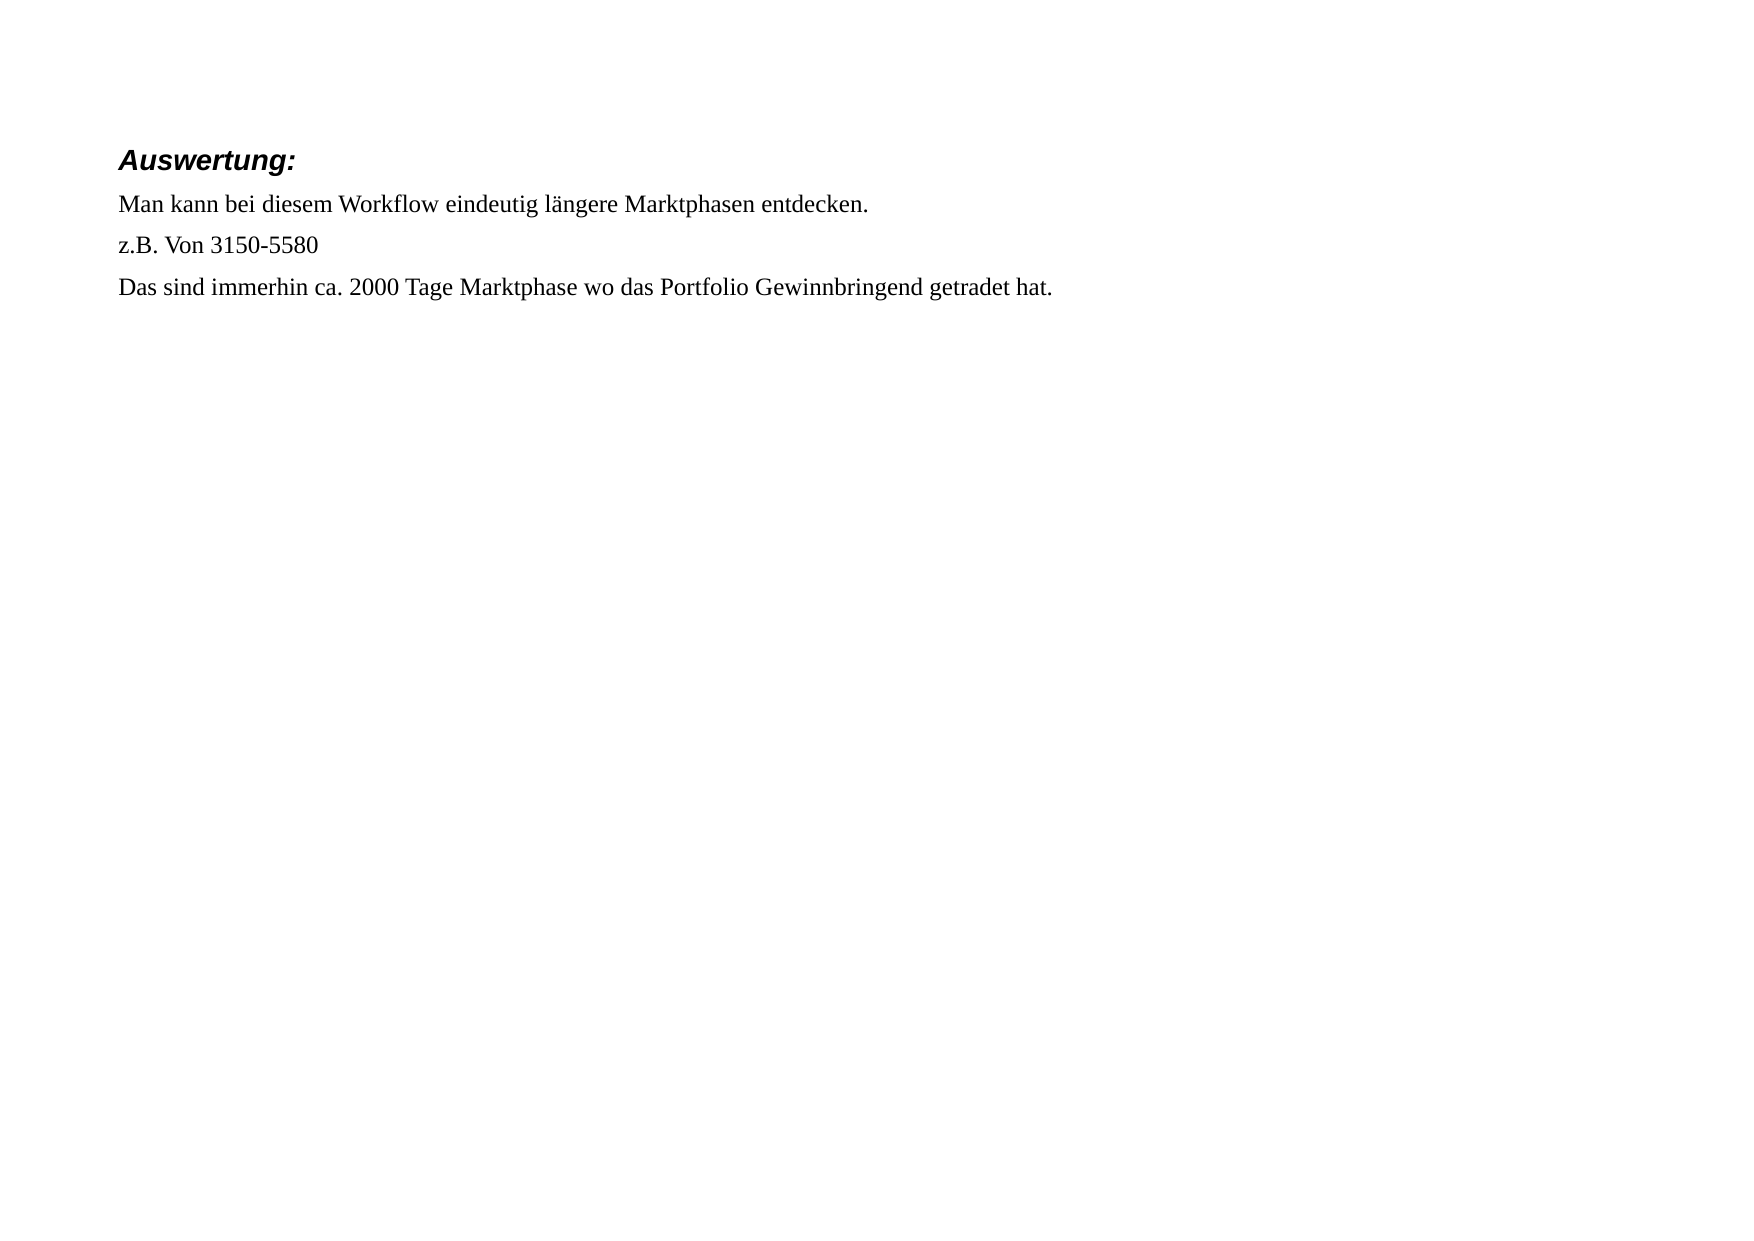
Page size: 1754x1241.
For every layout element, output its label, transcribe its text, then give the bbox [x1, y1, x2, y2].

text z.B. Von 3150-5580 [118, 230, 1636, 259]
text Man kann bei diesem Workflow eindeutig längere Marktphasen entdecken. [118, 189, 1636, 218]
subtitle Auswertung: [118, 143, 1636, 177]
text Das sind immerhin ca. 2000 Tage Marktphase wo das Portfolio Gewinnbringend getradet hat. [118, 272, 1636, 300]
